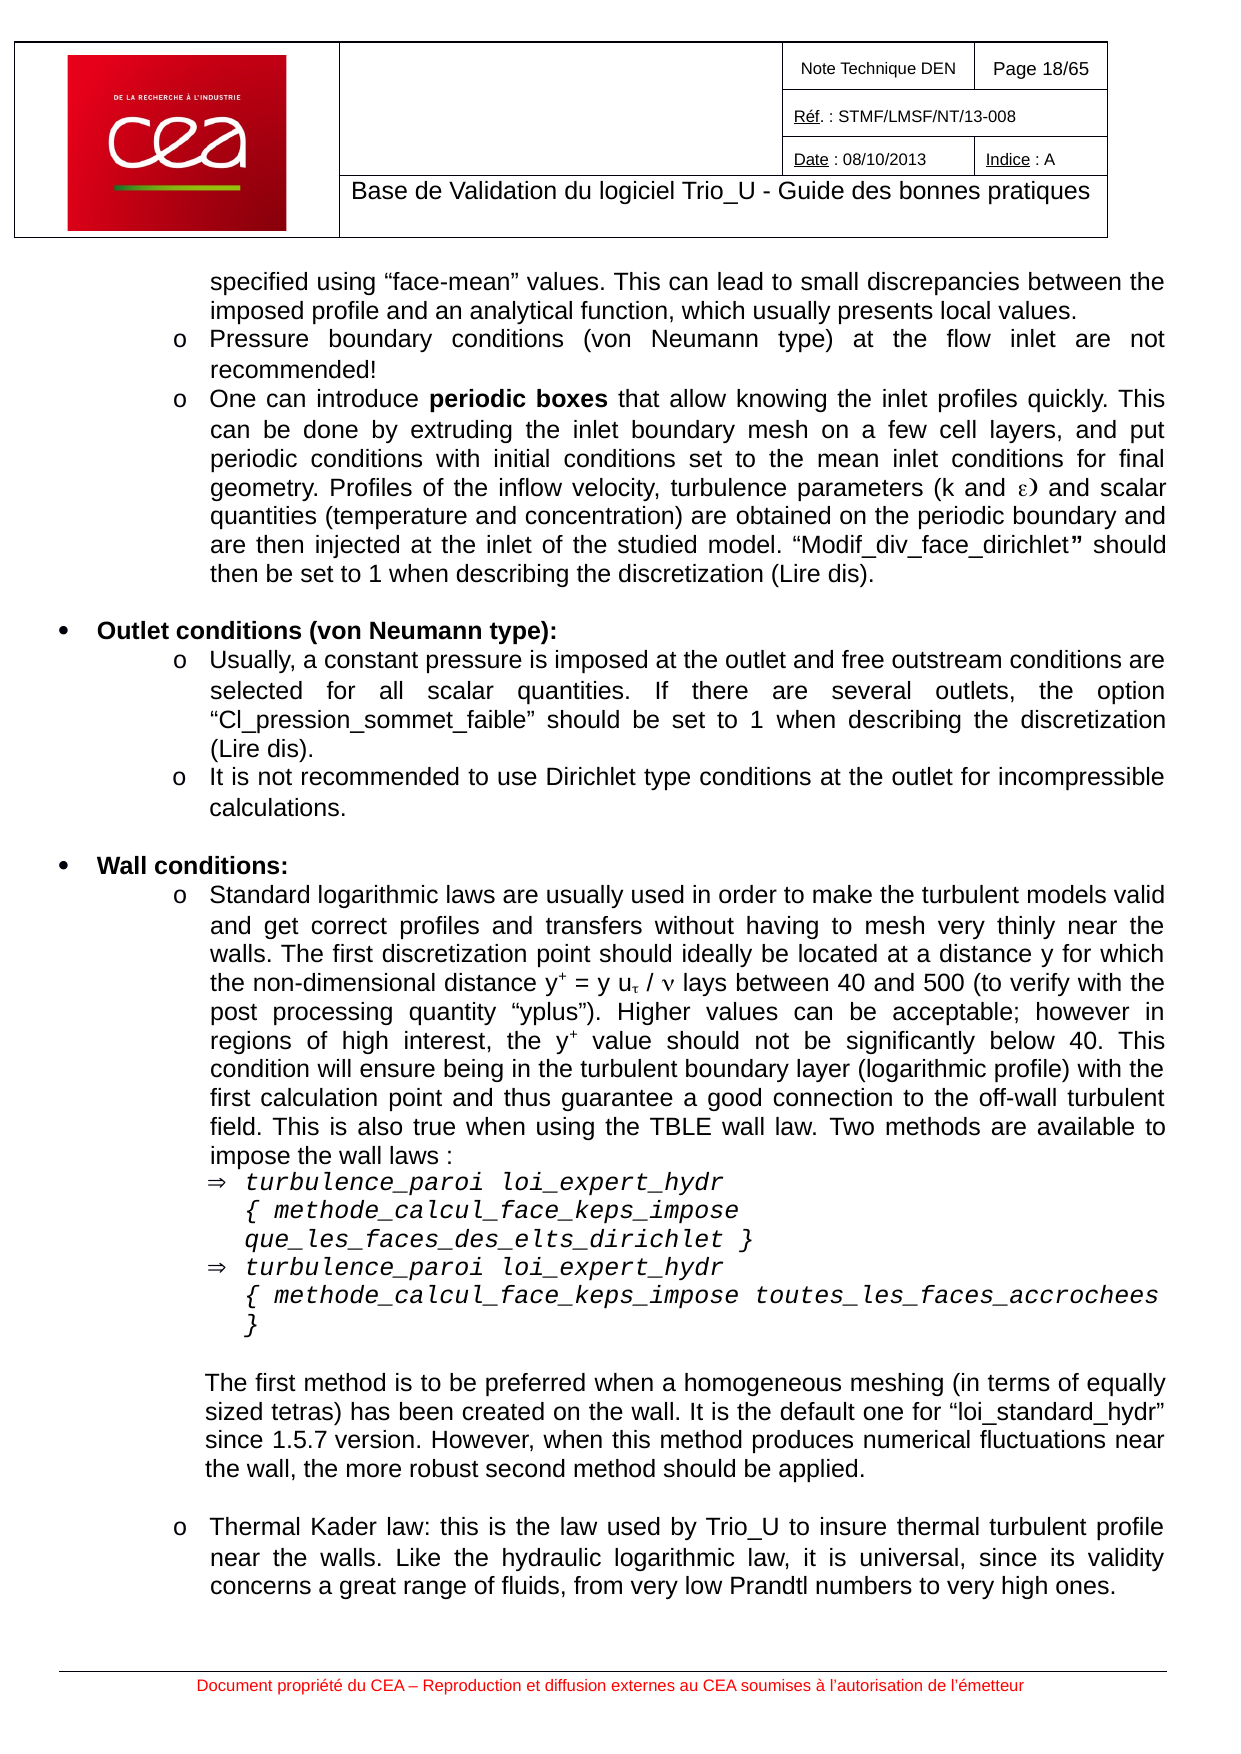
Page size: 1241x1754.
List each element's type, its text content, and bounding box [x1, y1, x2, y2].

list turbulence_paroi loi_expert_hydr { methode_calcul_face_keps_impose que_les_faces_des_elts_dirichlet } [207, 1169, 1167, 1254]
list Outlet conditions (von Neumann type): [59, 616, 1167, 645]
list turbulence_paroi loi_expert_hydr { methode_calcul_face_keps_impose toutes_les_faces_accrochees } [207, 1254, 1167, 1339]
list It is not recommended to use Dirichlet type conditions at the outlet for incompressible calculations. [172, 762, 1167, 822]
list Pressure boundary conditions (von Neumann type) at the flow inlet are not recommended! [172, 324, 1167, 384]
list One can introduce periodic boxes that allow knowing the inlet profiles quickly. This can be done by extruding the inlet boundary mesh on a few cell layers, and put periodic conditions with initial conditions set to the mean inlet conditions for final geometry. Profiles of the inflow velocity, turbulence parameters (k and  and scalar quantities (temperature and concentration) are obtained on the periodic boundary and are then injected at the inlet of the studied model. “Modif_div_face_dirichlet” should then be set to 1 when describing the discretization (Lire dis). [172, 384, 1167, 588]
list Usually, a constant pressure is imposed at the outlet and free outstream conditions are selected for all scalar quantities. If there are several outlets, the option “Cl_pression_sommet_faible” should be set to 1 when describing the discretization (Lire dis). [172, 645, 1167, 762]
list Thermal Kader law: this is the law used by Trio_U to insure thermal turbulent profile near the walls. Like the hydraulic logarithmic law, it is universal, since its validity concerns a great range of fluids, from very low Prandtl numbers to very high ones. [172, 1512, 1167, 1600]
picture [67, 55, 287, 231]
text The first method is to be preferred when a homogeneous meshing (in terms of equally sized tetras) has been created on the wall. It is the default one for “loi_standard_hydr” since 1.5.7 version. However, when this method produces numerical fluctuations near the wall, the more robust second method should be applied. [204, 1368, 1167, 1483]
list Standard logarithmic laws are usually used in order to make the turbulent models valid and get correct profiles and transfers without having to mesh very thinly near the walls. The first discretization point should ideally be located at a distance y for which the non-dimensional distance y+ = y u /  lays between 40 and 500 (to verify with the post processing quantity “yplus”). Higher values can be acceptable; however in regions of high interest, the y+ value should not be significantly below 40. This condition will ensure being in the turbulent boundary layer (logarithmic profile) with the first calculation point and thus guarantee a good connection to the off-wall turbulent field. This is also true when using the TBLE wall law. Two methods are available to impose the wall laws : [172, 880, 1167, 1169]
list Wall conditions: [59, 851, 1167, 880]
list specified using “face-mean” values. This can lead to small discrepancies between the imposed profile and an analytical function, which usually presents local values. [172, 267, 1167, 324]
